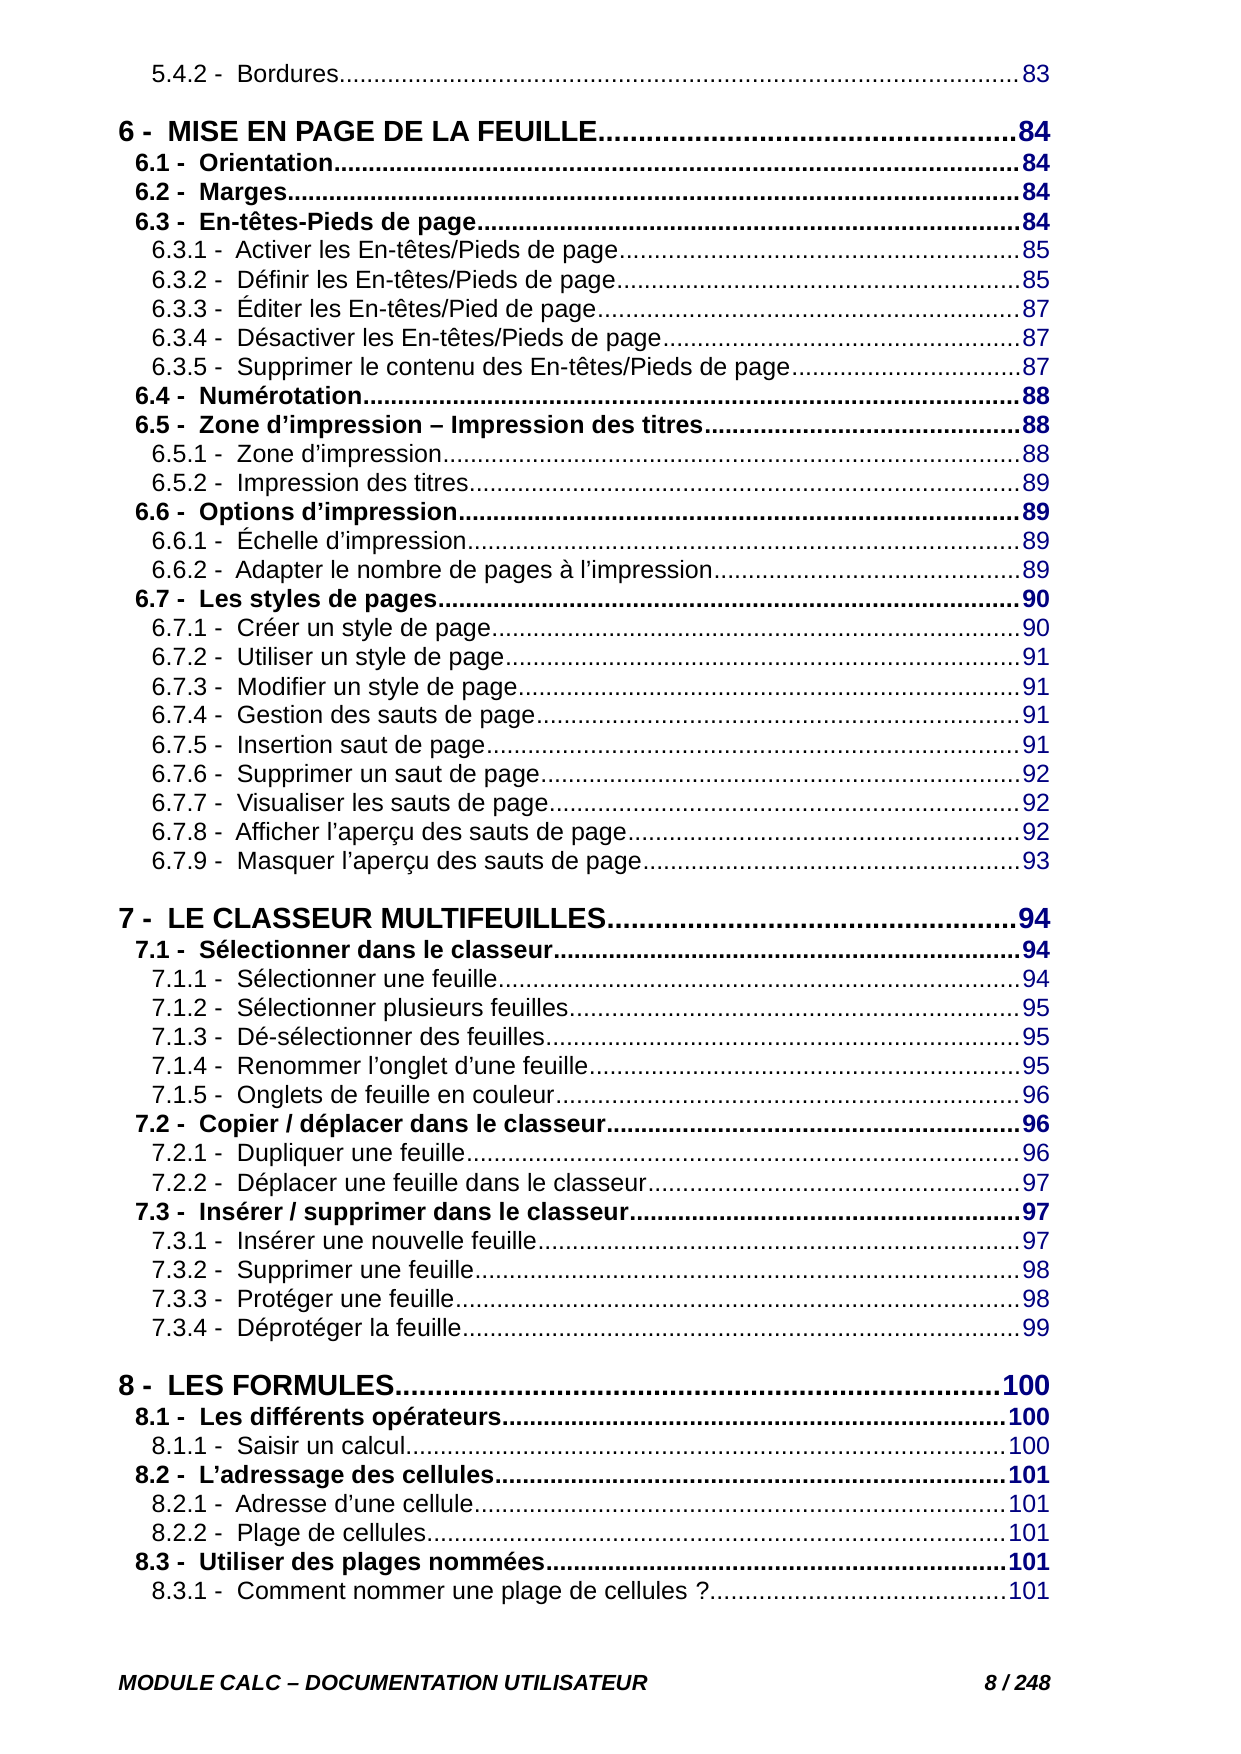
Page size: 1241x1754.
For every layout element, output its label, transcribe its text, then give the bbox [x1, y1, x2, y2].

text 7.1.3 - Dé-sélectionner des feuilles 95 [151, 1022, 1122, 1051]
text 7.3.3 - Protéger une feuille 98 [151, 1284, 1122, 1313]
text 6.3.1 - Activer les En-têtes/Pieds de page 85 [151, 235, 1122, 264]
text 7.2 - Copier / déplacer dans le classeur 96 [135, 1109, 1122, 1138]
text 7 - Le classeur multifeuilles 94 [118, 901, 1122, 934]
text 6.7.5 - Insertion saut de page 91 [151, 729, 1122, 758]
text 7.2.2 - Déplacer une feuille dans le classeur 97 [151, 1167, 1122, 1196]
text 6.6.2 - Adapter le nombre de pages à l’impression 89 [151, 555, 1122, 584]
text 8.1.1 - Saisir un calcul 100 [151, 1431, 1122, 1460]
text 7.1.1 - Sélectionner une feuille 94 [151, 964, 1122, 993]
text 6.7.1 - Créer un style de page 90 [151, 613, 1122, 642]
text 8.2 - L’adressage des cellules 101 [135, 1460, 1122, 1489]
text 7.1.2 - Sélectionner plusieurs feuilles 95 [151, 993, 1122, 1022]
text 6.6.1 - Échelle d’impression 89 [151, 526, 1122, 555]
text 8.3 - Utiliser des plages nommées 101 [135, 1547, 1122, 1576]
text 6.3.3 - Éditer les En-têtes/Pied de page 87 [151, 293, 1122, 323]
text 7.3 - Insérer / supprimer dans le classeur 97 [135, 1196, 1122, 1226]
text 8.2.2 - Plage de cellules 101 [151, 1518, 1122, 1547]
text 6.3.4 - Désactiver les En-têtes/Pieds de page 87 [151, 323, 1122, 352]
text 6.7.9 - Masquer l’aperçu des sauts de page 93 [151, 846, 1122, 875]
text 6.2 - Marges 84 [135, 177, 1122, 206]
text 6.1 - Orientation 84 [135, 148, 1122, 177]
text 6.7.2 - Utiliser un style de page 91 [151, 642, 1122, 671]
text 6.7.3 - Modifier un style de page 91 [151, 671, 1122, 700]
text 6.3 - En-têtes-Pieds de page 84 [135, 206, 1122, 235]
text 8.2.1 - Adresse d’une cellule 101 [151, 1489, 1122, 1518]
text 6.7.8 - Afficher l’aperçu des sauts de page 92 [151, 817, 1122, 846]
text 6 - Mise en page de la feuille 84 [118, 114, 1122, 148]
text 8.1 - Les différents opérateurs 100 [135, 1402, 1122, 1431]
text 6.5.2 - Impression des titres 89 [151, 468, 1122, 497]
text 8.3.1 - Comment nommer une plage de cellules ? 101 [151, 1576, 1122, 1605]
text 7.1.5 - Onglets de feuille en couleur 96 [151, 1080, 1122, 1109]
text 6.4 - Numérotation 88 [135, 381, 1122, 410]
text 6.7.4 - Gestion des sauts de page 91 [151, 700, 1122, 729]
text 6.5 - Zone d’impression – Impression des titres 88 [135, 410, 1122, 439]
text 7.1.4 - Renommer l’onglet d’une feuille 95 [151, 1051, 1122, 1080]
text 6.6 - Options d’impression 89 [135, 497, 1122, 526]
text 6.3.2 - Définir les En-têtes/Pieds de page 85 [151, 264, 1122, 293]
text 8 - Les formules 100 [118, 1368, 1122, 1401]
text 6.7 - Les styles de pages 90 [135, 584, 1122, 613]
text 5.4.2 - Bordures 83 [151, 59, 1122, 88]
text 6.7.7 - Visualiser les sauts de page 92 [151, 788, 1122, 817]
text 6.5.1 - Zone d’impression 88 [151, 439, 1122, 468]
text 7.3.2 - Supprimer une feuille 98 [151, 1254, 1122, 1284]
text 7.3.1 - Insérer une nouvelle feuille 97 [151, 1226, 1122, 1254]
text 6.3.5 - Supprimer le contenu des En-têtes/Pieds de page 87 [151, 352, 1122, 381]
text 6.7.6 - Supprimer un saut de page 92 [151, 758, 1122, 788]
text 7.3.4 - Déprotéger la feuille 99 [151, 1313, 1122, 1342]
text 7.2.1 - Dupliquer une feuille 96 [151, 1138, 1122, 1167]
text 7.1 - Sélectionner dans le classeur 94 [135, 935, 1122, 964]
